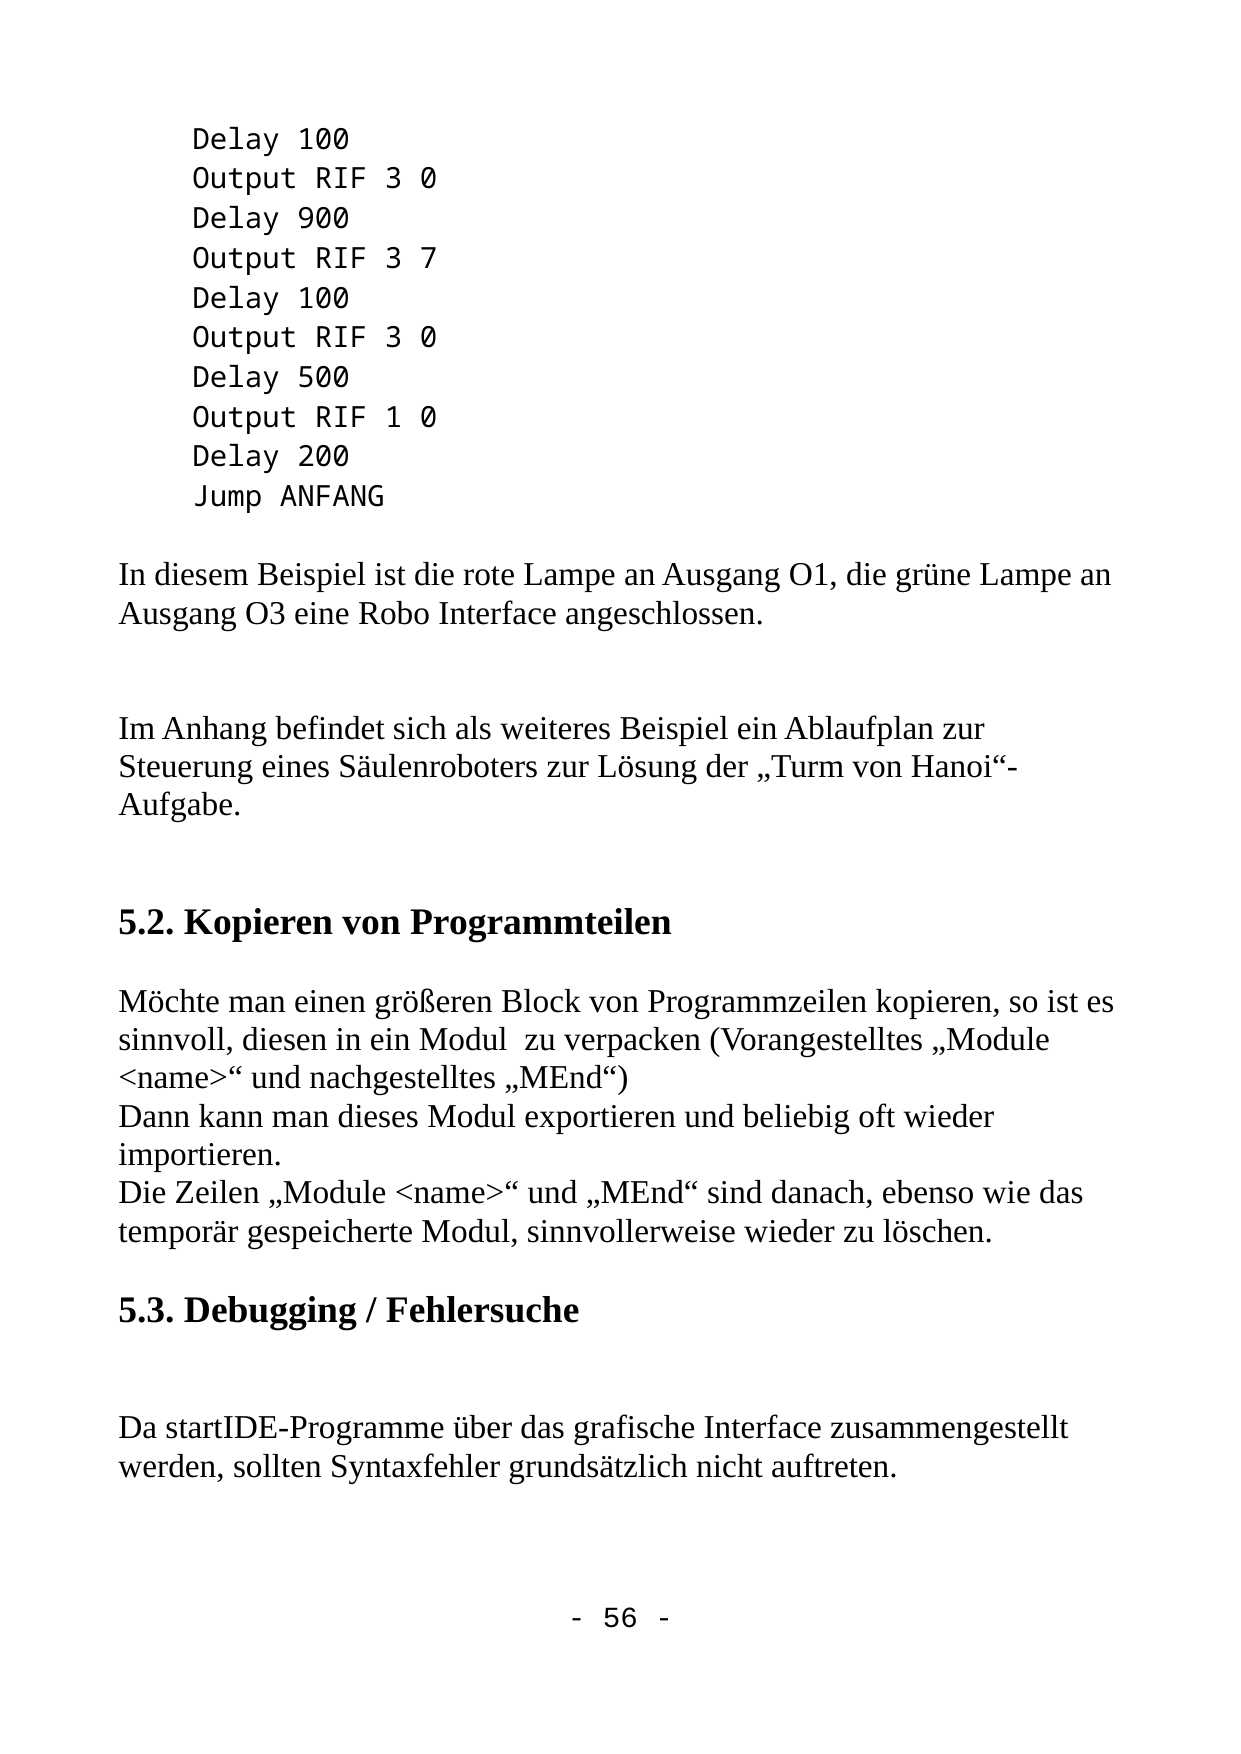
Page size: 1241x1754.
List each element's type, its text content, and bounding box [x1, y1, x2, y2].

text Im Anhang befindet sich als weiteres Beispiel ein Ablaufplan zur Steuerung eines Säulenroboters zur Lösung der „Turm von Hanoi“-Aufgabe. [118, 708, 1122, 823]
text Möchte man einen größeren Block von Programmzeilen kopieren, so ist es sinnvoll, diesen in ein Modul zu verpacken (Vorangestelltes „Module <name>“ und nachgestelltes „MEnd“) [118, 981, 1122, 1096]
text Dann kann man dieses Modul exportieren und beliebig oft wieder importieren. [118, 1096, 1122, 1173]
text In diesem Beispiel ist die rote Lampe an Ausgang O1, die grüne Lampe an Ausgang O3 eine Robo Interface angeschlossen. [118, 555, 1122, 631]
text Jump ANFANG [118, 475, 1122, 555]
text Die Zeilen „Module <name>“ und „MEnd“ sind danach, ebenso wie das temporär gespeicherte Modul, sinnvollerweise wieder zu löschen. [118, 1173, 1122, 1249]
text 5.3. Debugging / Fehlersuche [118, 1288, 1122, 1331]
text 5.2. Kopieren von Programmteilen [118, 900, 1122, 943]
text Delay 100 Output RIF 3 0 Delay 900 Output RIF 3 7 Delay 100 Output RIF 3 0 Delay 500 Output RIF 1 0 Delay 200 [118, 118, 1122, 475]
text Da startIDE-Programme über das grafische Interface zusammengestellt werden, sollten Syntaxfehler grundsätzlich nicht auftreten. [118, 1408, 1122, 1484]
